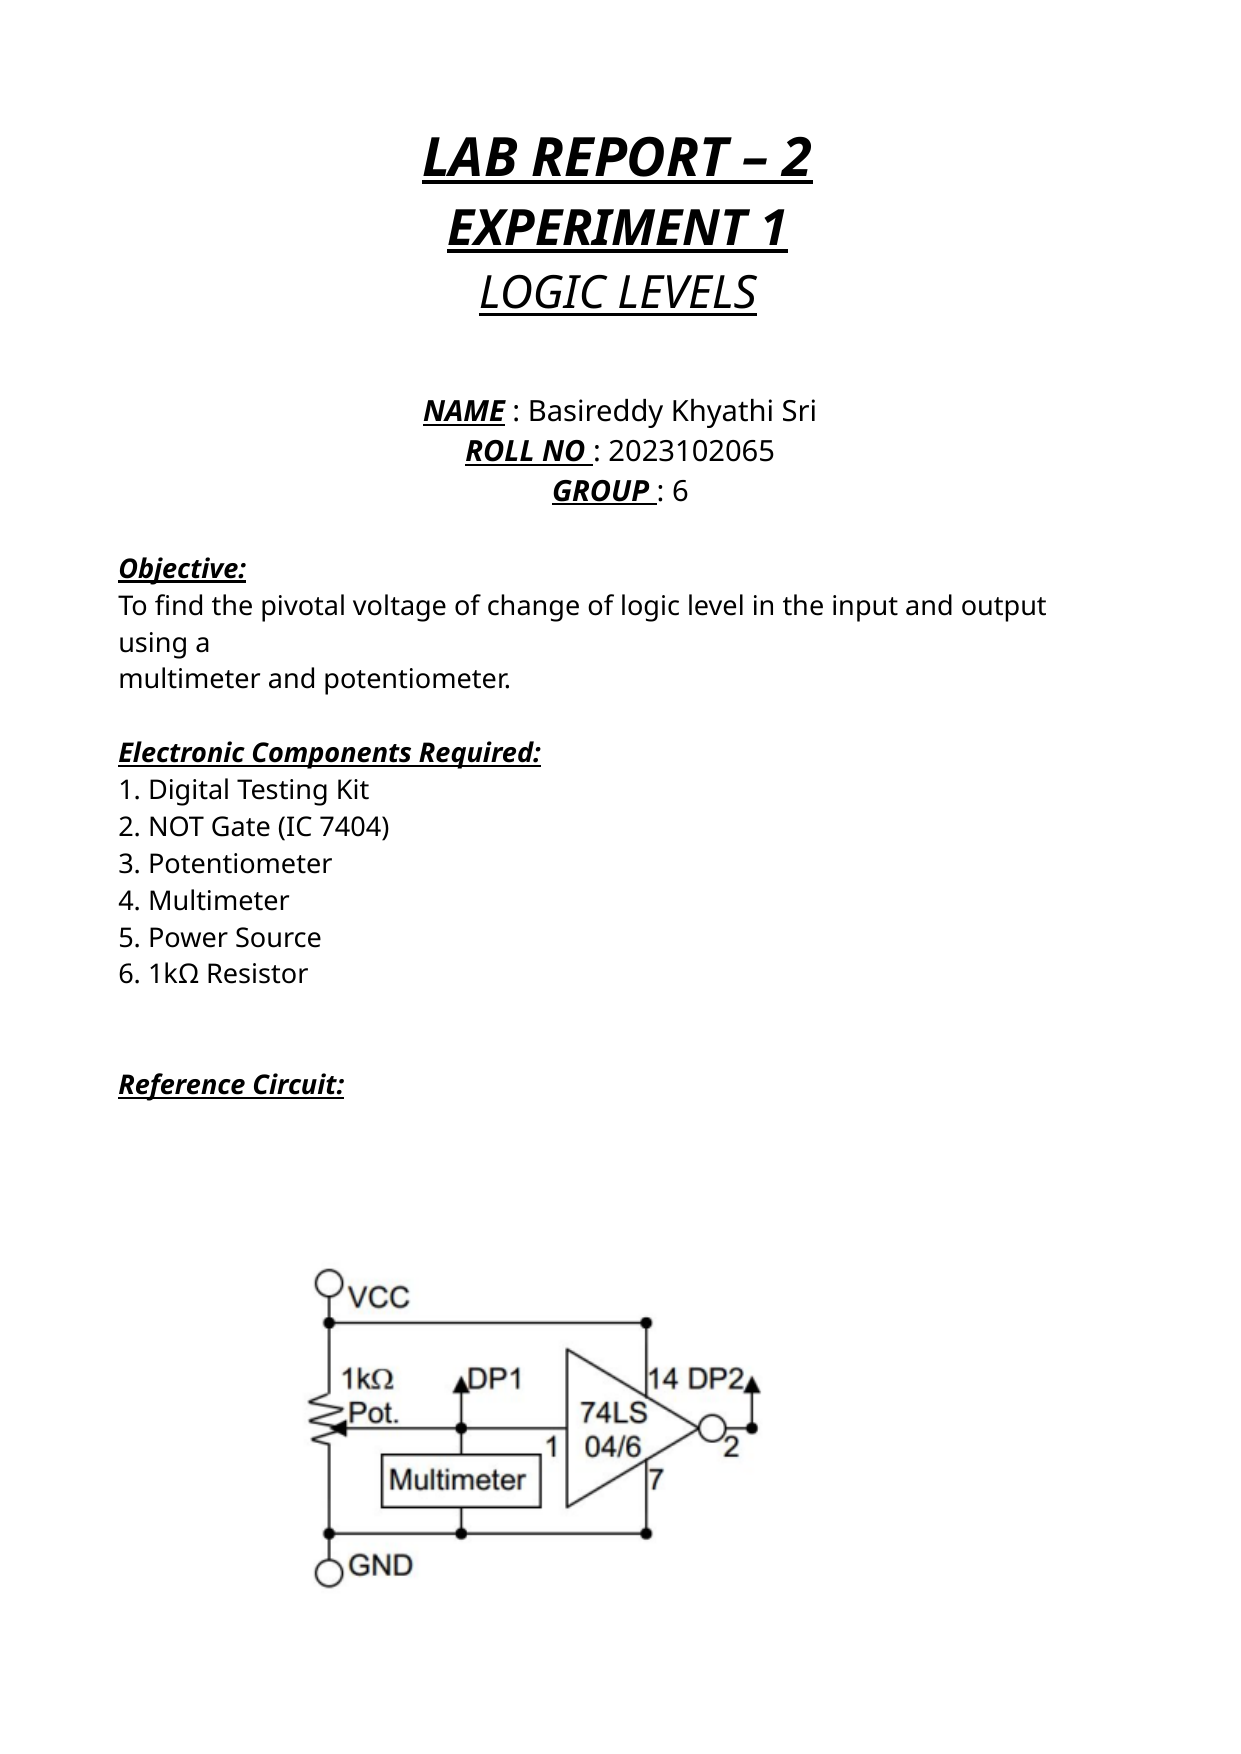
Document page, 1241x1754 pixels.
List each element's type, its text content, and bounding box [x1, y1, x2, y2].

text To find the pivotal voltage of change of logic level in the input and output using a [118, 586, 1122, 660]
text 3. Potentiometer [118, 844, 1122, 881]
text Reference Circuit: [118, 1066, 1122, 1102]
text Objective: [118, 549, 1122, 586]
text LAB REPORT – 2 [118, 118, 1122, 192]
text 1. Digital Testing Kit [118, 771, 1122, 807]
text ROLL NO : 2023102065 [118, 430, 1122, 470]
picture [234, 1230, 819, 1601]
text 4. Multimeter [118, 881, 1122, 918]
text LOGIC LEVELS [118, 260, 1122, 322]
text Electronic Components Required: [118, 734, 1122, 771]
text 2. NOT Gate (IC 7404) [118, 807, 1122, 844]
text 6. 1kΩ Resistor [118, 955, 1122, 992]
text 5. Power Source [118, 918, 1122, 955]
text EXPERIMENT 1 [118, 192, 1122, 260]
text NAME : Basireddy Khyathi Sri [118, 391, 1122, 430]
text GROUP : 6 [118, 470, 1122, 509]
text multimeter and potentiometer. [118, 660, 1122, 697]
